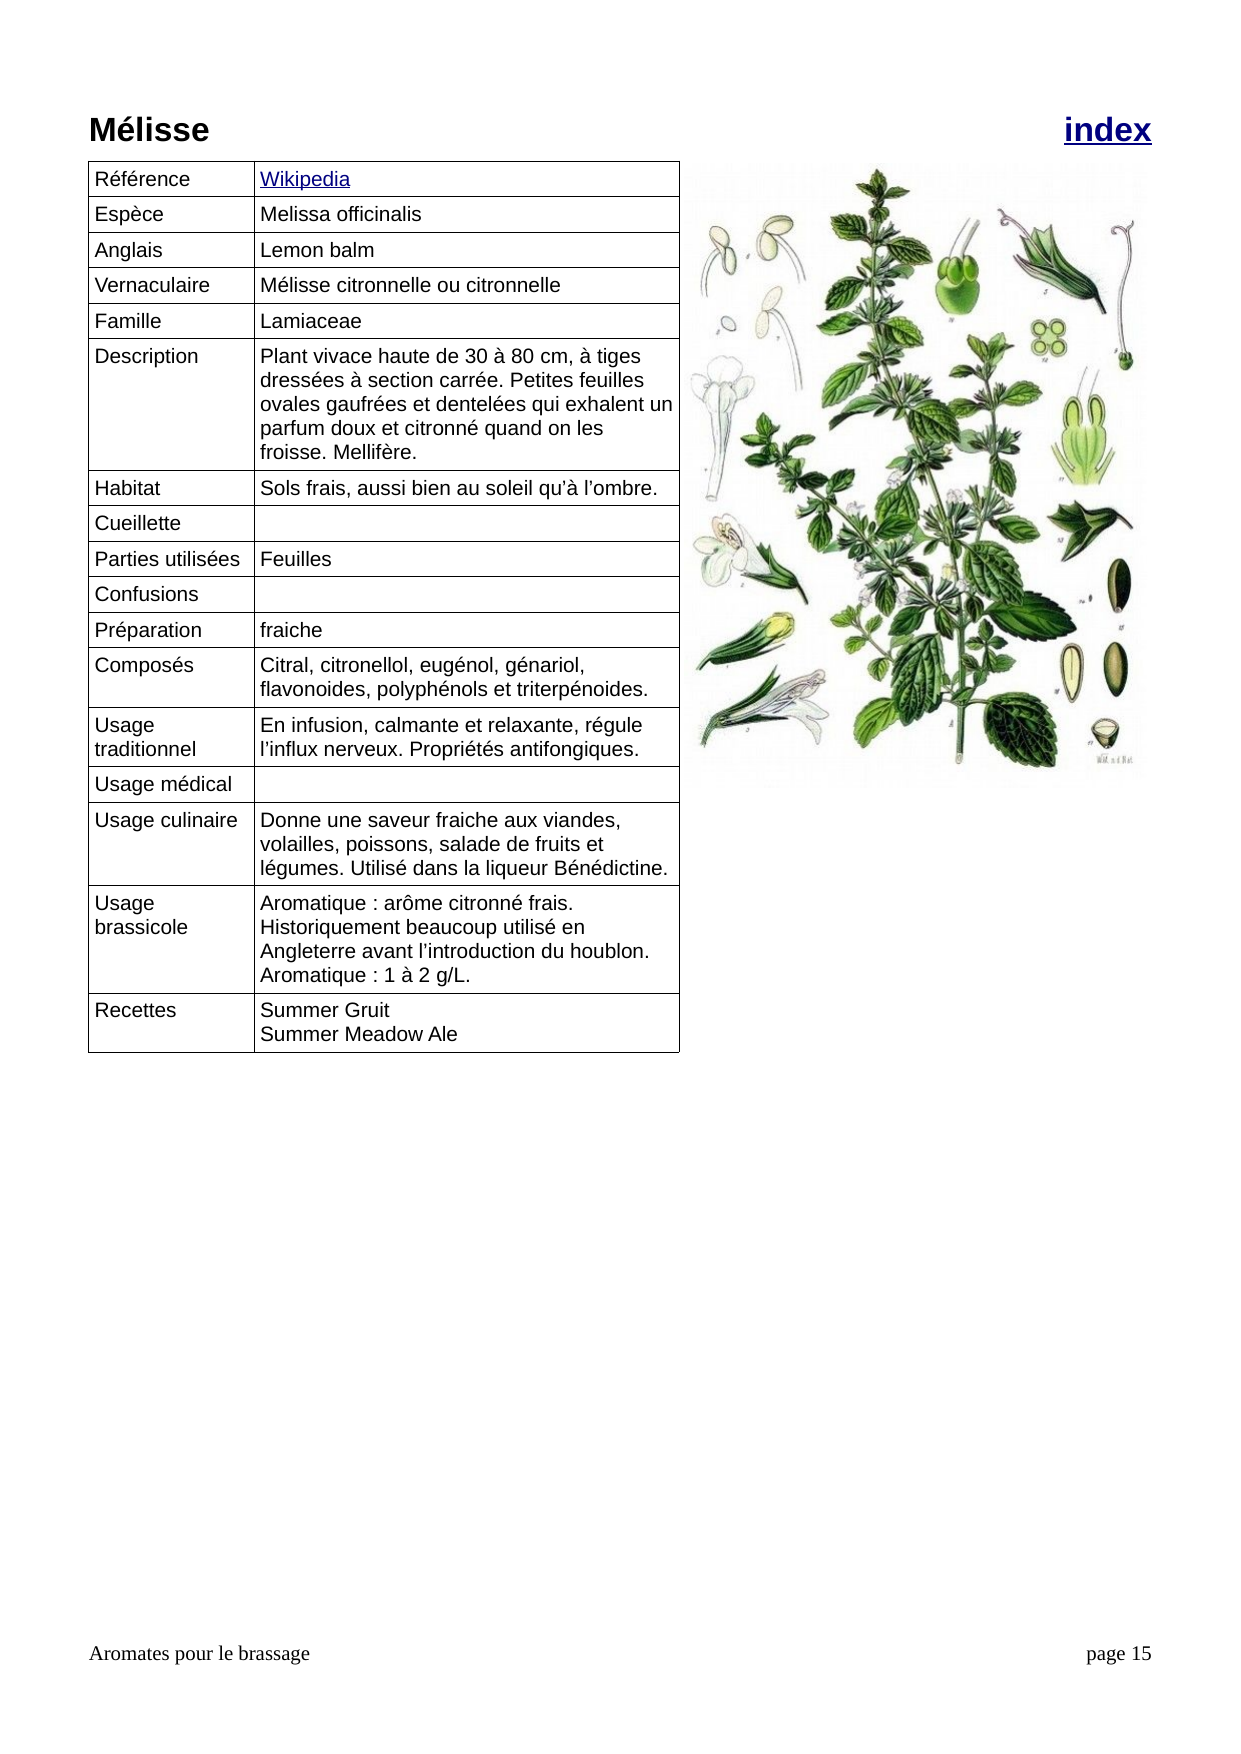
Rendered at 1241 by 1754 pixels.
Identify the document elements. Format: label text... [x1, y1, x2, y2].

table_cell fraiche [255, 613, 679, 647]
table_cell Famille [89, 304, 254, 338]
table_cell Usage médical [89, 767, 254, 802]
subtitle Mélisse index [88, 109, 1152, 148]
table_cell Mélisse citronnelle ou citronnelle [255, 268, 679, 303]
table_cell Espèce [89, 197, 254, 232]
table_cell Cueillette [89, 506, 254, 541]
table_cell [255, 767, 679, 802]
table_cell En infusion, calmante et relaxante, régule l’influx nerveux. Propriétés antifongiques. [255, 708, 679, 766]
table_cell Citral, citronellol, eugénol, génariol, flavonoides, polyphénols et triterpénoides. [255, 648, 679, 707]
table_cell Parties utilisées [89, 542, 254, 576]
table_cell Lemon balm [255, 233, 679, 267]
table_cell Anglais [89, 233, 254, 267]
table_cell Description [89, 339, 254, 469]
table_cell Plant vivace haute de 30 à 80 cm, à tiges dressées à section carrée. Petites feuilles ovales gaufrées et dentelées qui exhalent un parfum doux et citronné quand on les froisse. Mellifère. [255, 339, 679, 469]
table_header Wikipedia [255, 162, 679, 196]
table_cell Donne une saveur fraiche aux viandes, volailles, poissons, salade de fruits et légumes. Utilisé dans la liqueur Bénédictine. [255, 803, 679, 885]
table_cell Vernaculaire [89, 268, 254, 303]
table_cell Sols frais, aussi bien au soleil qu’à l’ombre. [255, 471, 679, 505]
table_cell Melissa officinalis [255, 197, 679, 232]
table_cell Habitat [89, 471, 254, 505]
table_cell Préparation [89, 613, 254, 647]
table_cell [255, 577, 679, 612]
table_cell Confusions [89, 577, 254, 612]
table_cell Aromatique : arôme citronné frais. Historiquement beaucoup utilisé en Angleterre avant l’introduction du houblon. Aromatique : 1 à 2 g/L. [255, 886, 679, 992]
table_cell Usage brassicole [89, 886, 254, 992]
table_header Référence [89, 162, 254, 196]
table_cell Lamiaceae [255, 304, 679, 338]
table_cell Summer Gruit Summer Meadow Ale [255, 994, 679, 1052]
table_cell Usage culinaire [89, 803, 254, 885]
table_cell Usage traditionnel [89, 708, 254, 766]
table_cell [255, 506, 679, 541]
table_cell Recettes [89, 994, 254, 1052]
table_cell Feuilles [255, 542, 679, 576]
table_cell Composés [89, 648, 254, 707]
picture [684, 163, 1148, 788]
